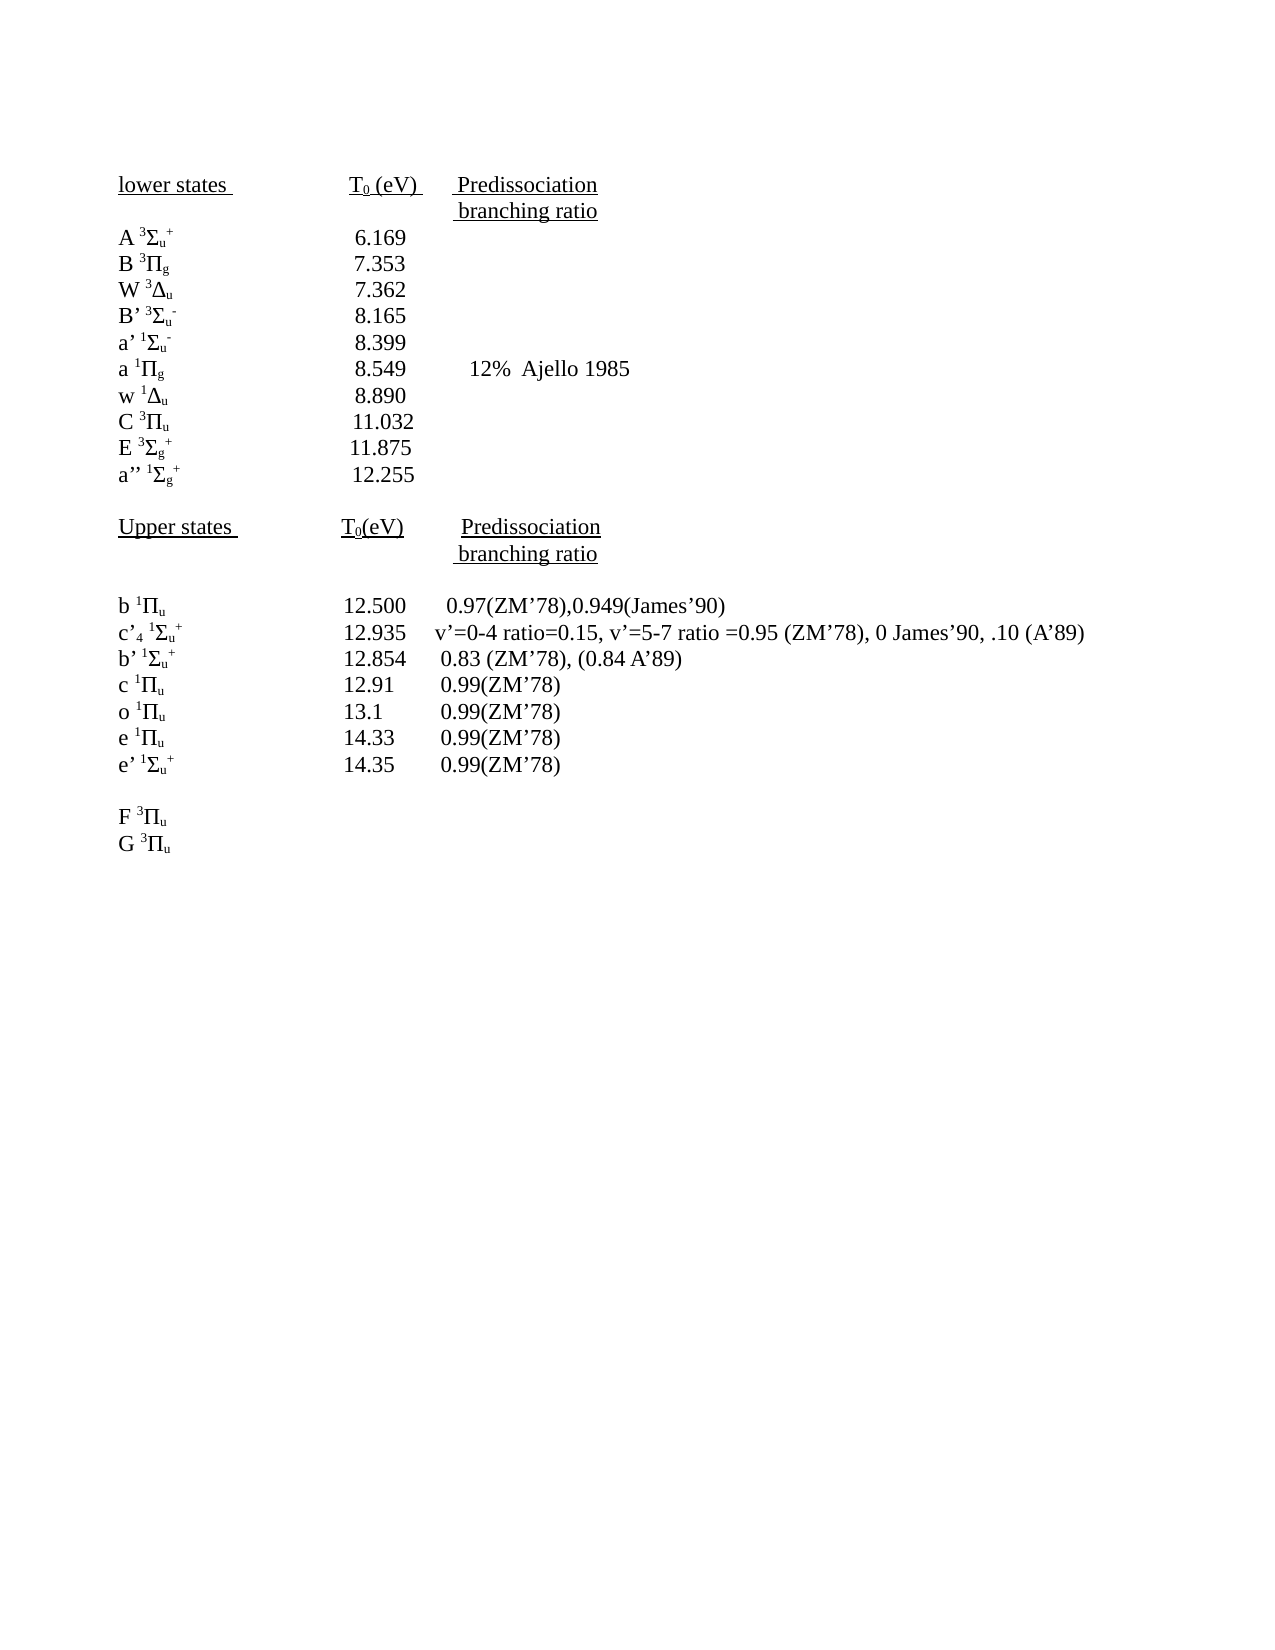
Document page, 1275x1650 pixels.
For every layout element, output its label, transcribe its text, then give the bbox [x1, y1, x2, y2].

text G 3Пu [118, 830, 1157, 856]
text F 3Пu [118, 803, 1157, 830]
text A 3Σu+ 6.169 [118, 223, 1157, 250]
text c 1Пu 12.91 0.99(ZM’78) [118, 672, 1157, 698]
text b’ 1Σu+ 12.854 0.83 (ZM’78), (0.84 A’89) [118, 645, 1157, 672]
text C 3Пu 11.032 [118, 408, 1157, 434]
text b 1Пu 12.500 0.97(ZM’78),0.949(James’90) [118, 592, 1157, 619]
text E 3Σg+ 11.875 [118, 434, 1157, 461]
text B’ 3Σu- 8.165 [118, 303, 1157, 329]
text a’’ 1Σg+ 12.255 [118, 461, 1157, 487]
text Upper states T0(eV) Predissociation [118, 513, 1157, 540]
text a 1Пg 8.549 12% Ajello 1985 [118, 355, 1157, 382]
text a’ 1Σu- 8.399 [118, 329, 1157, 355]
text w 1∆u 8.890 [118, 382, 1157, 408]
text B 3Пg 7.353 [118, 250, 1157, 276]
text W 3∆u 7.362 [118, 276, 1157, 303]
text o 1Пu 13.1 0.99(ZM’78) [118, 698, 1157, 724]
text c’4 1Σu+ 12.935 v’=0-4 ratio=0.15, v’=5-7 ratio =0.95 (ZM’78), 0 James’90, .10 (A’89) [118, 619, 1157, 645]
text lower states T0 (eV) Predissociation [118, 171, 1157, 197]
text e 1Пu 14.33 0.99(ZM’78) [118, 724, 1157, 751]
text branching ratio [118, 197, 1157, 223]
text branching ratio [118, 540, 1157, 566]
text e’ 1Σu+ 14.35 0.99(ZM’78) [118, 751, 1157, 777]
